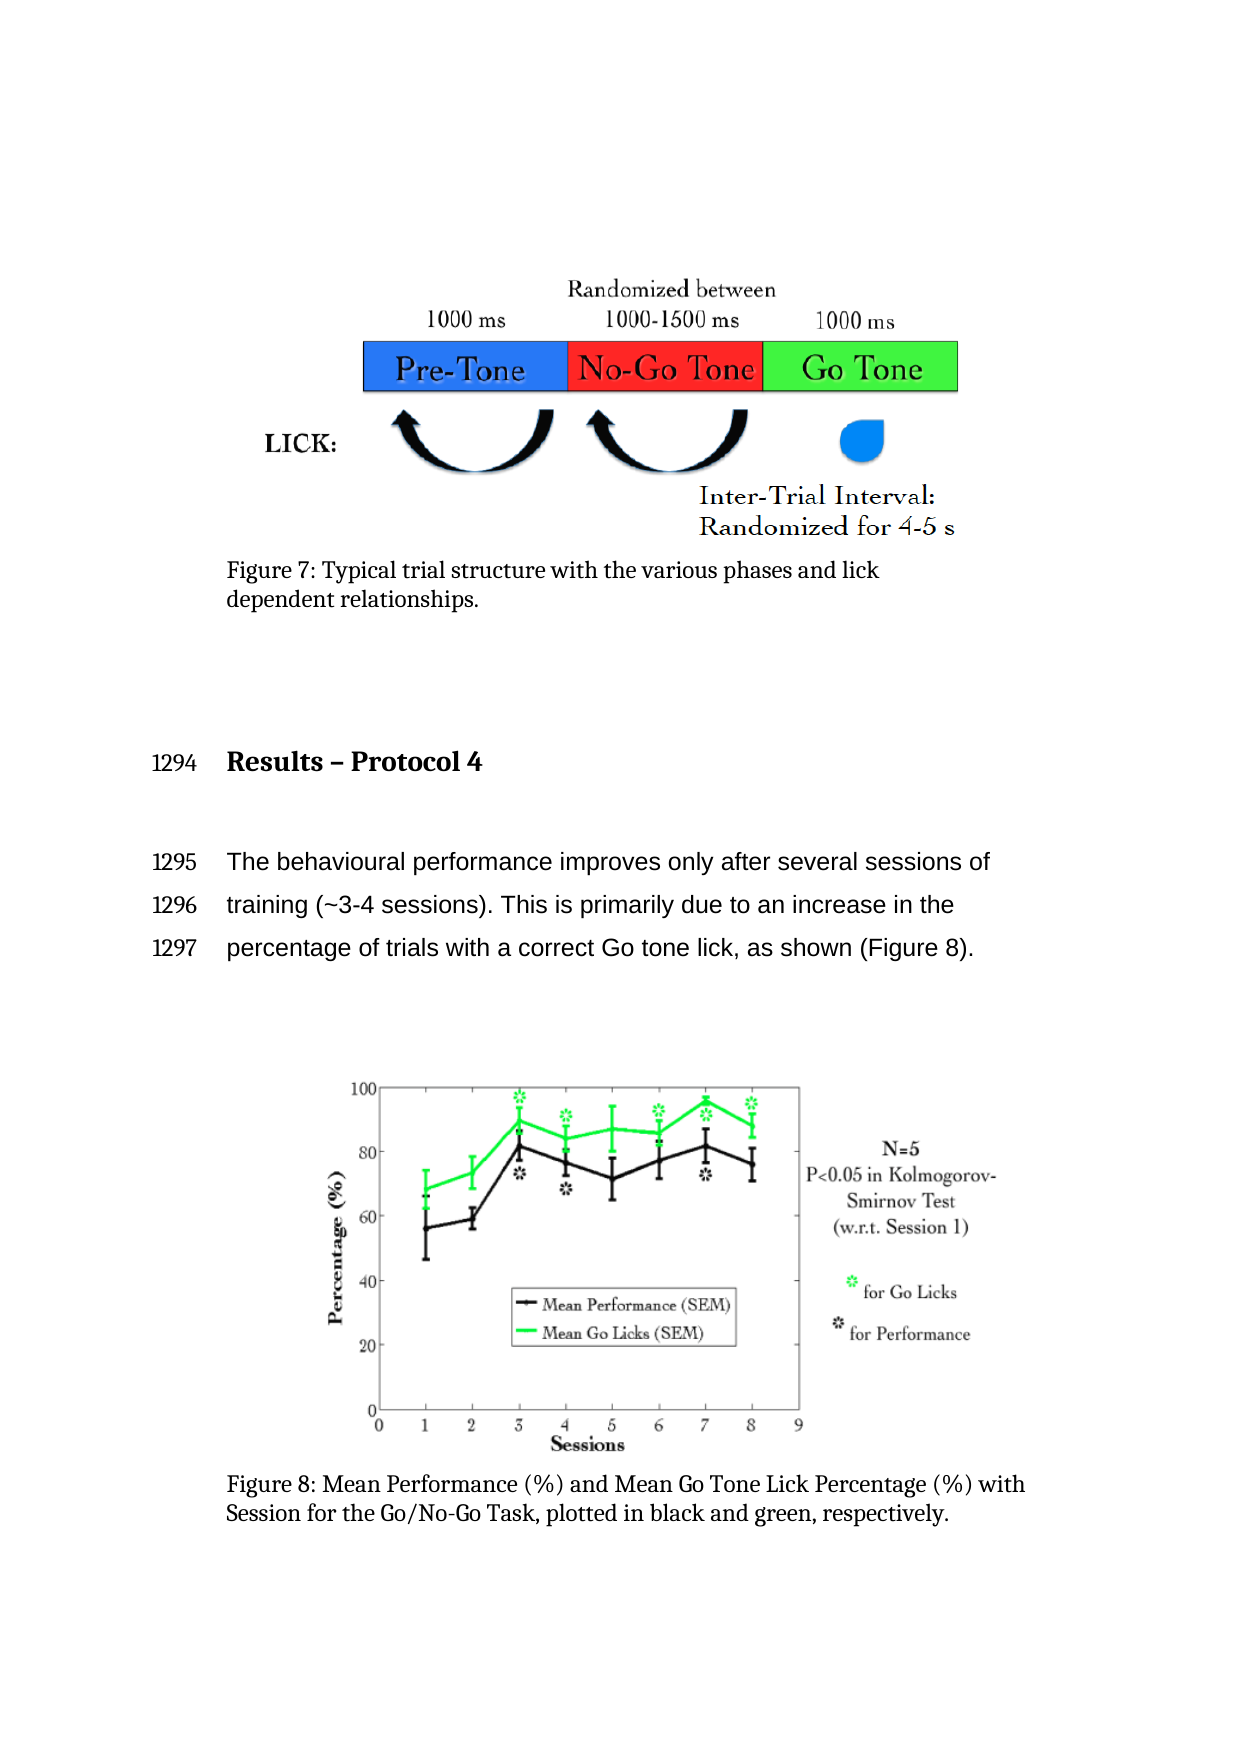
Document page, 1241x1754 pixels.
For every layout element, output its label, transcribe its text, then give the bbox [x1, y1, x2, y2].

subtitle Results – Protocol 4 [226, 745, 1014, 779]
picture [320, 1075, 998, 1458]
text The behavioural performance improves only after several sessions of training (~3-4 sessions). This is primarily due to an increase in the percentage of trials with a correct Go tone lick, as shown (Figure 8). [226, 847, 1014, 962]
picture [226, 259, 964, 544]
text Figure 7: Typical trial structure with the various phases and lick dependent relationships. [226, 544, 963, 614]
text Figure 8: Mean Performance (%) and Mean Go Tone Lick Percentage (%) with Session for the Go/No-Go Task, plotted in black and green, respectively. [226, 1075, 1091, 1527]
